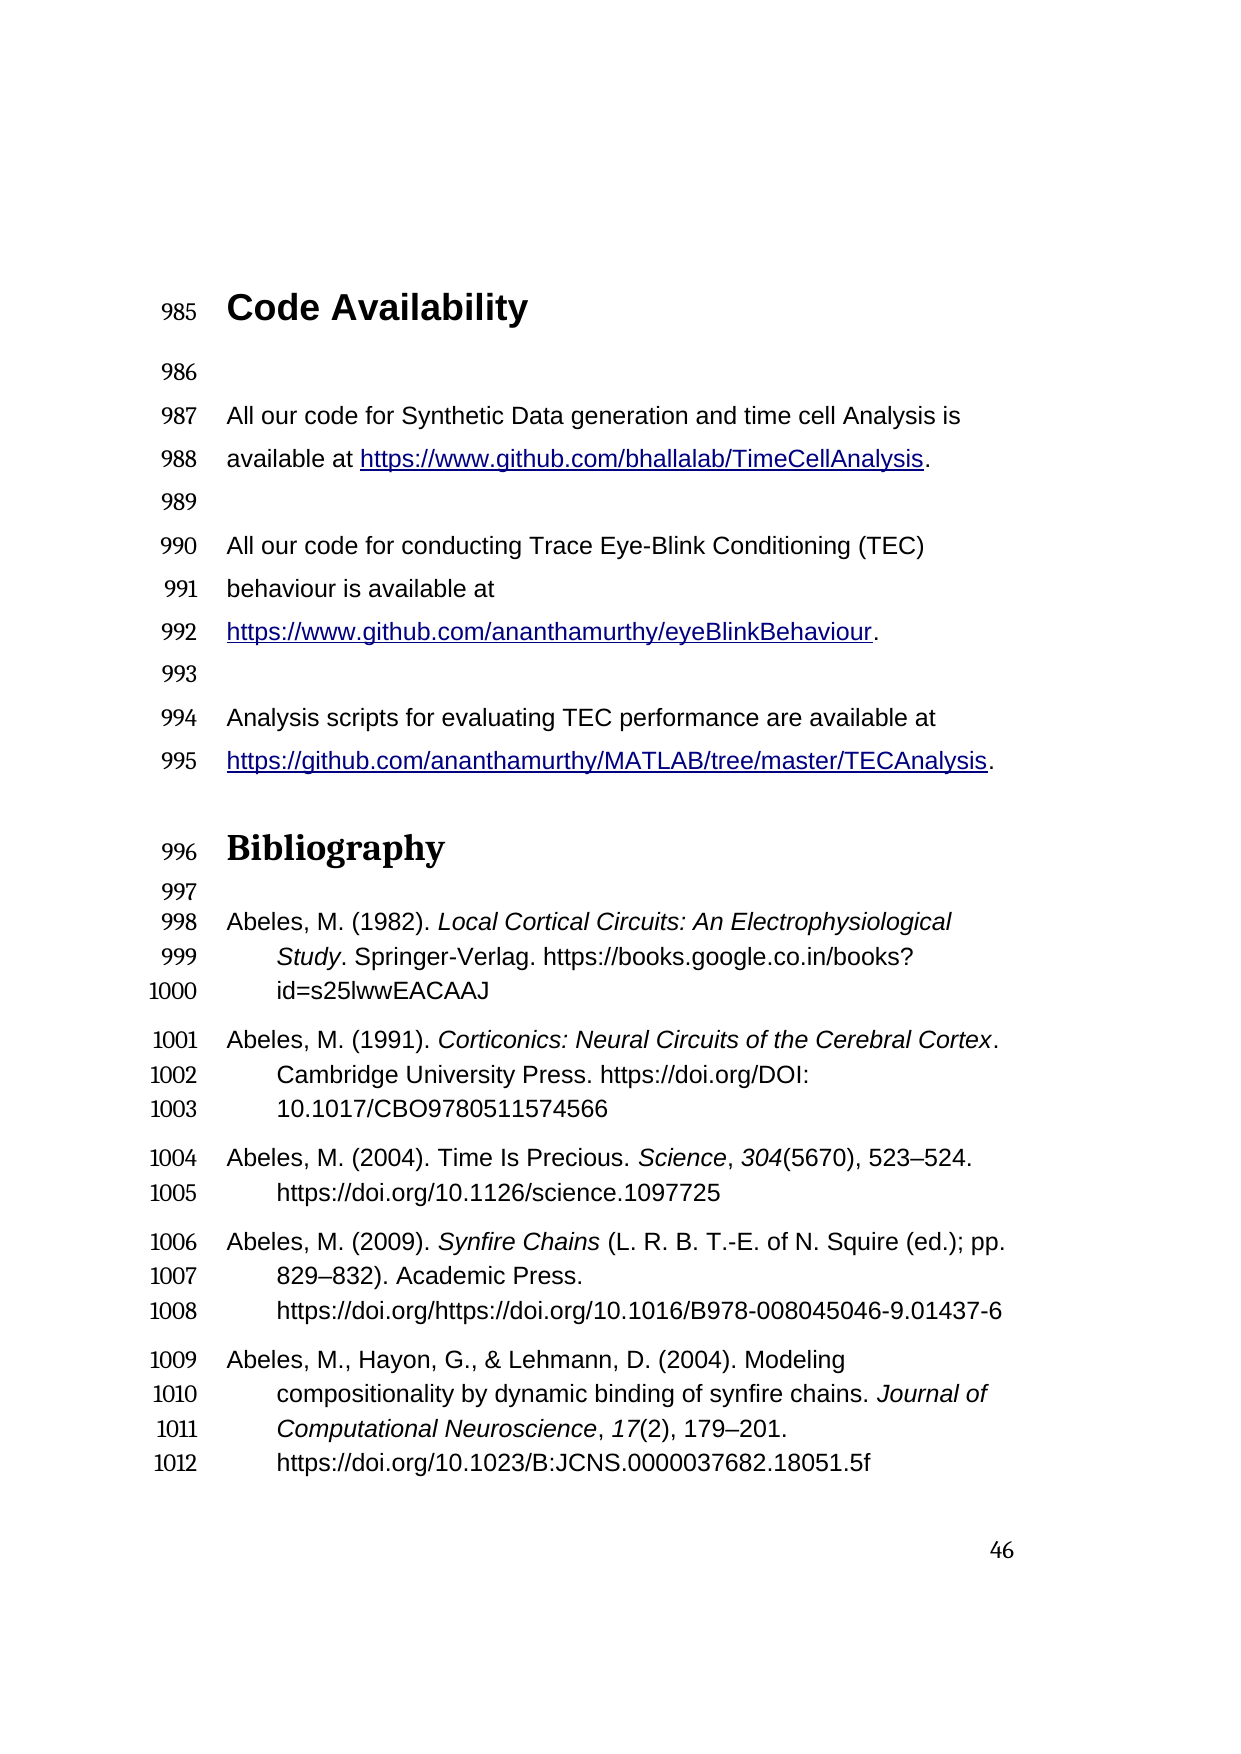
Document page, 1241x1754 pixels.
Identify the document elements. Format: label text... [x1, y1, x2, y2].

text Analysis scripts for evaluating TEC performance are available at https://github.com/ananthamurthy/MATLAB/tree/master/TECAnalysis. [226, 703, 1014, 775]
text Abeles, M. (2004). Time Is Precious. Science, 304(5670), 523–524. https://doi.org/10.1126/science.1097725 [226, 1143, 1014, 1206]
subtitle Code Availability [226, 285, 1014, 328]
text All our code for Synthetic Data generation and time cell Analysis is available at https://www.github.com/bhallalab/TimeCellAnalysis. [226, 401, 1014, 473]
text All our code for conducting Trace Eye-Blink Conditioning (TEC) behaviour is available at https://www.github.com/ananthamurthy/eyeBlinkBehaviour. [226, 531, 1014, 646]
text Abeles, M. (1991). Corticonics: Neural Circuits of the Cerebral Cortex. Cambridge University Press. https://doi.org/DOI: 10.1017/CBO9780511574566 [226, 1025, 1014, 1123]
text Abeles, M., Hayon, G., & Lehmann, D. (2004). Modeling compositionality by dynamic binding of synfire chains. Journal of Computational Neuroscience, 17(2), 179–201. https://doi.org/10.1023/B:JCNS.0000037682.18051.5f [226, 1345, 1014, 1477]
text Abeles, M. (1982). Local Cortical Circuits: An Electrophysiological Study. Springer-Verlag. https://books.google.co.in/books?id=s25lwwEACAAJ [226, 907, 1014, 1005]
text Abeles, M. (2009). Synfire Chains (L. R. B. T.-E. of N. Squire (ed.); pp. 829–832). Academic Press. https://doi.org/https://doi.org/10.1016/B978-008045046-9.01437-6 [226, 1227, 1014, 1324]
subtitle Bibliography [226, 827, 1014, 870]
